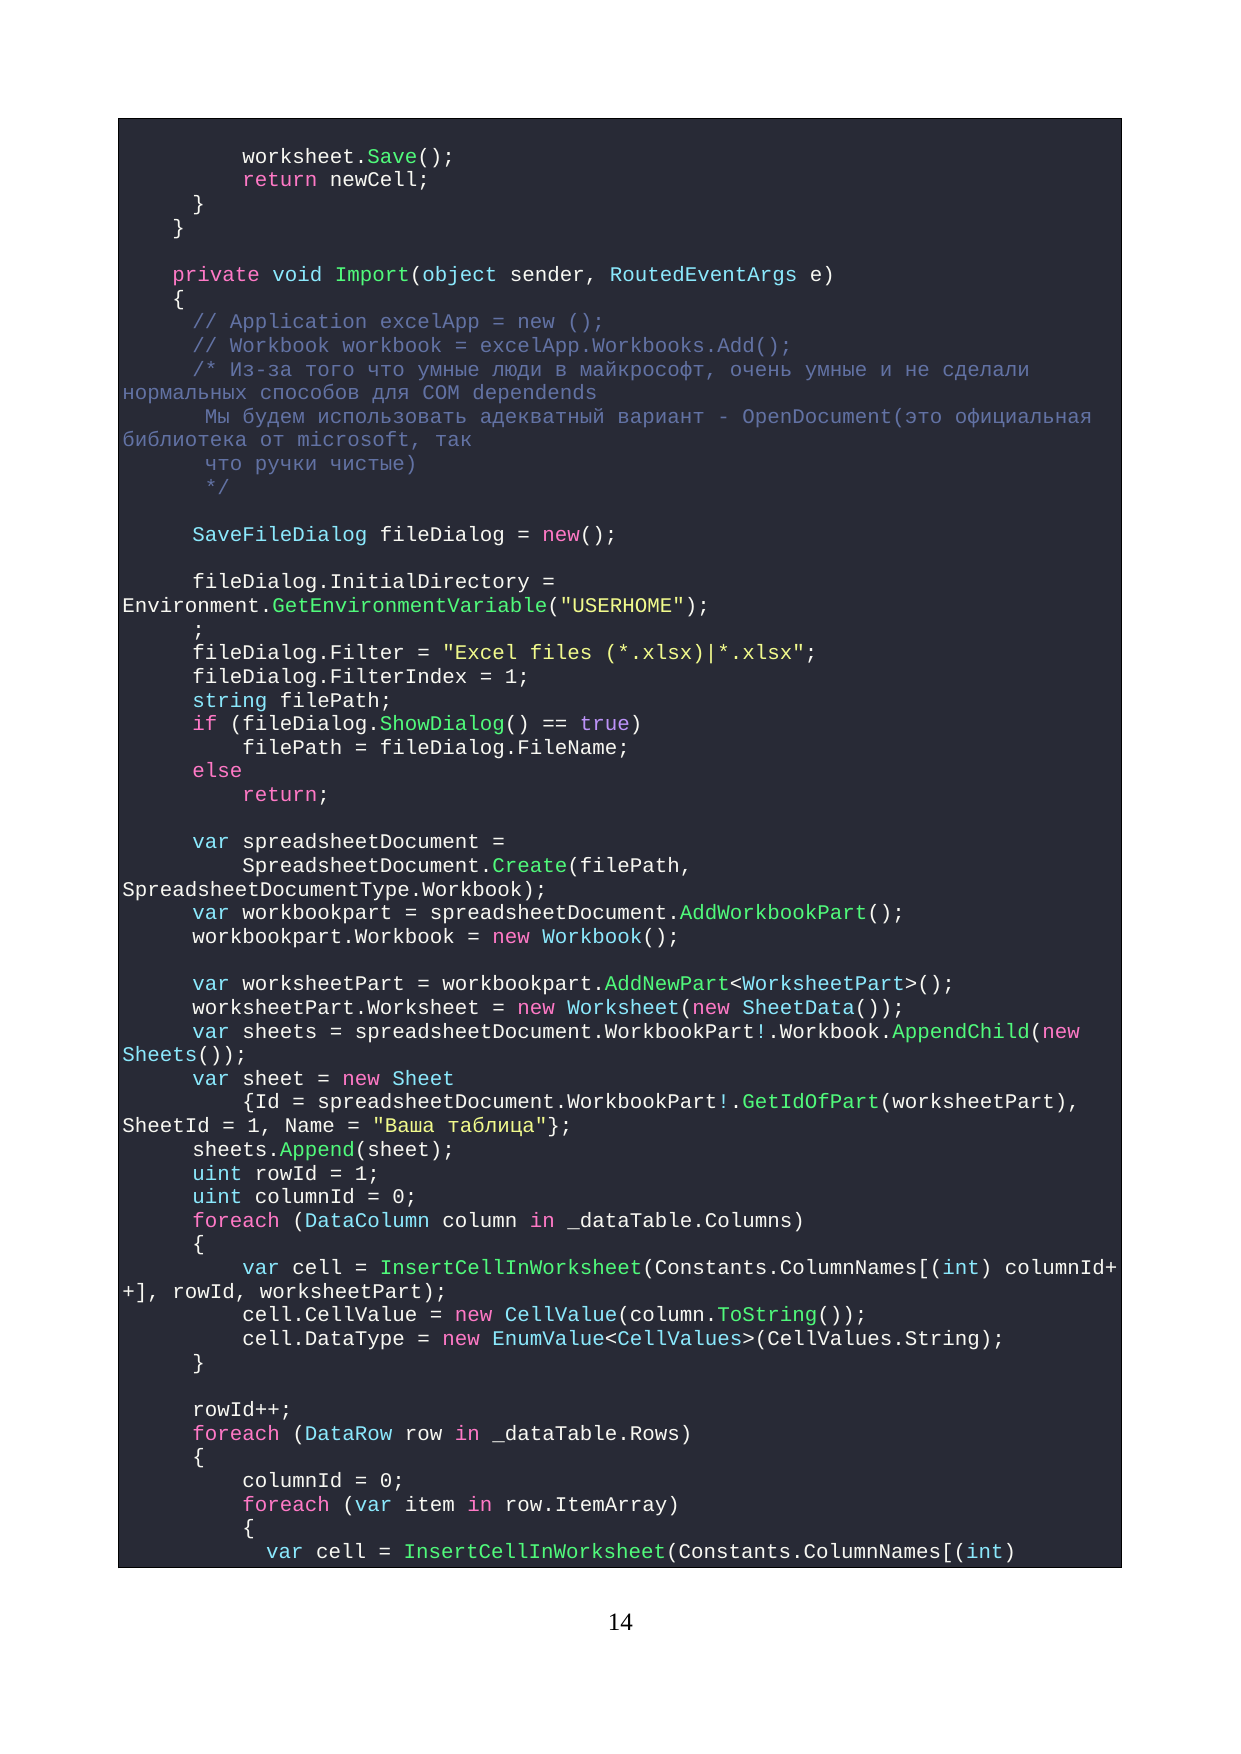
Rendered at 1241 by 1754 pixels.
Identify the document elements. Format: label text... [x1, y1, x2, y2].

text } [119, 189, 1121, 213]
text filePath = fileDialog.FileName; [119, 733, 1121, 757]
text worksheetPart.Worksheet = new Worksheet(new SheetData()); [119, 993, 1121, 1017]
text foreach (DataColumn column in _dataTable.Columns) [119, 1206, 1121, 1229]
text worksheet.Save(); [119, 142, 1121, 165]
text var worksheetPart = workbookpart.AddNewPart<WorksheetPart>(); [119, 969, 1121, 993]
text } [119, 1348, 1121, 1371]
text return; [119, 780, 1121, 804]
text // Workbook workbook = excelApp.Workbooks.Add(); [119, 331, 1121, 354]
text var workbookpart = spreadsheetDocument.AddWorkbookPart(); [119, 898, 1121, 922]
text // Application excelApp = new (); [119, 307, 1121, 331]
text { [119, 1442, 1121, 1466]
text cell.CellValue = new CellValue(column.ToString()); [119, 1300, 1121, 1324]
text rowId++; [119, 1395, 1121, 1419]
text { [119, 1513, 1121, 1537]
text что ручки чистые) [119, 449, 1121, 473]
text SaveFileDialog fileDialog = new(); [119, 520, 1121, 544]
text cell.DataType = new EnumValue<CellValues>(CellValues.String); [119, 1324, 1121, 1348]
text var sheets = spreadsheetDocument.WorkbookPart!.Workbook.AppendChild(new Sheets()); [119, 1017, 1121, 1064]
text if (fileDialog.ShowDialog() == true) [119, 709, 1121, 733]
text { [119, 284, 1121, 307]
text foreach (DataRow row in _dataTable.Rows) [119, 1419, 1121, 1442]
text fileDialog.FilterIndex = 1; [119, 662, 1121, 686]
text uint columnId = 0; [119, 1182, 1121, 1206]
text private void Import(object sender, RoutedEventArgs e) [119, 260, 1121, 284]
text ; [119, 615, 1121, 638]
text { [119, 1229, 1121, 1253]
text workbookpart.Workbook = new Workbook(); [119, 922, 1121, 946]
text var cell = InsertCellInWorksheet(Constants.ColumnNames[(int) [119, 1537, 1121, 1567]
text uint rowId = 1; [119, 1158, 1121, 1182]
text columnId = 0; [119, 1466, 1121, 1489]
text /* Из-за того что умные люди в майкрософт, очень умные и не сделали нормальных способов для COM dependends [119, 354, 1121, 402]
text SpreadsheetDocument.Create(filePath, SpreadsheetDocumentType.Workbook); [119, 851, 1121, 898]
text fileDialog.Filter = "Excel files (*.xlsx)|*.xlsx"; [119, 638, 1121, 662]
text } [119, 213, 1121, 236]
text foreach (var item in row.ItemArray) [119, 1489, 1121, 1513]
text sheets.Append(sheet); [119, 1135, 1121, 1158]
text Мы будем использовать адекватный вариант - OpenDocument(это официальная библиотека от microsoft, так [119, 402, 1121, 449]
text var spreadsheetDocument = [119, 827, 1121, 851]
text else [119, 757, 1121, 780]
text fileDialog.InitialDirectory = Environment.GetEnvironmentVariable("USERHOME"); [119, 567, 1121, 615]
text return newCell; [119, 165, 1121, 189]
text {Id = spreadsheetDocument.WorkbookPart!.GetIdOfPart(worksheetPart), SheetId = 1, Name = "Ваша таблица"}; [119, 1088, 1121, 1135]
text string filePath; [119, 686, 1121, 709]
text var sheet = new Sheet [119, 1064, 1121, 1088]
text */ [119, 473, 1121, 496]
text var cell = InsertCellInWorksheet(Constants.ColumnNames[(int) columnId++], rowId, worksheetPart); [119, 1253, 1121, 1300]
